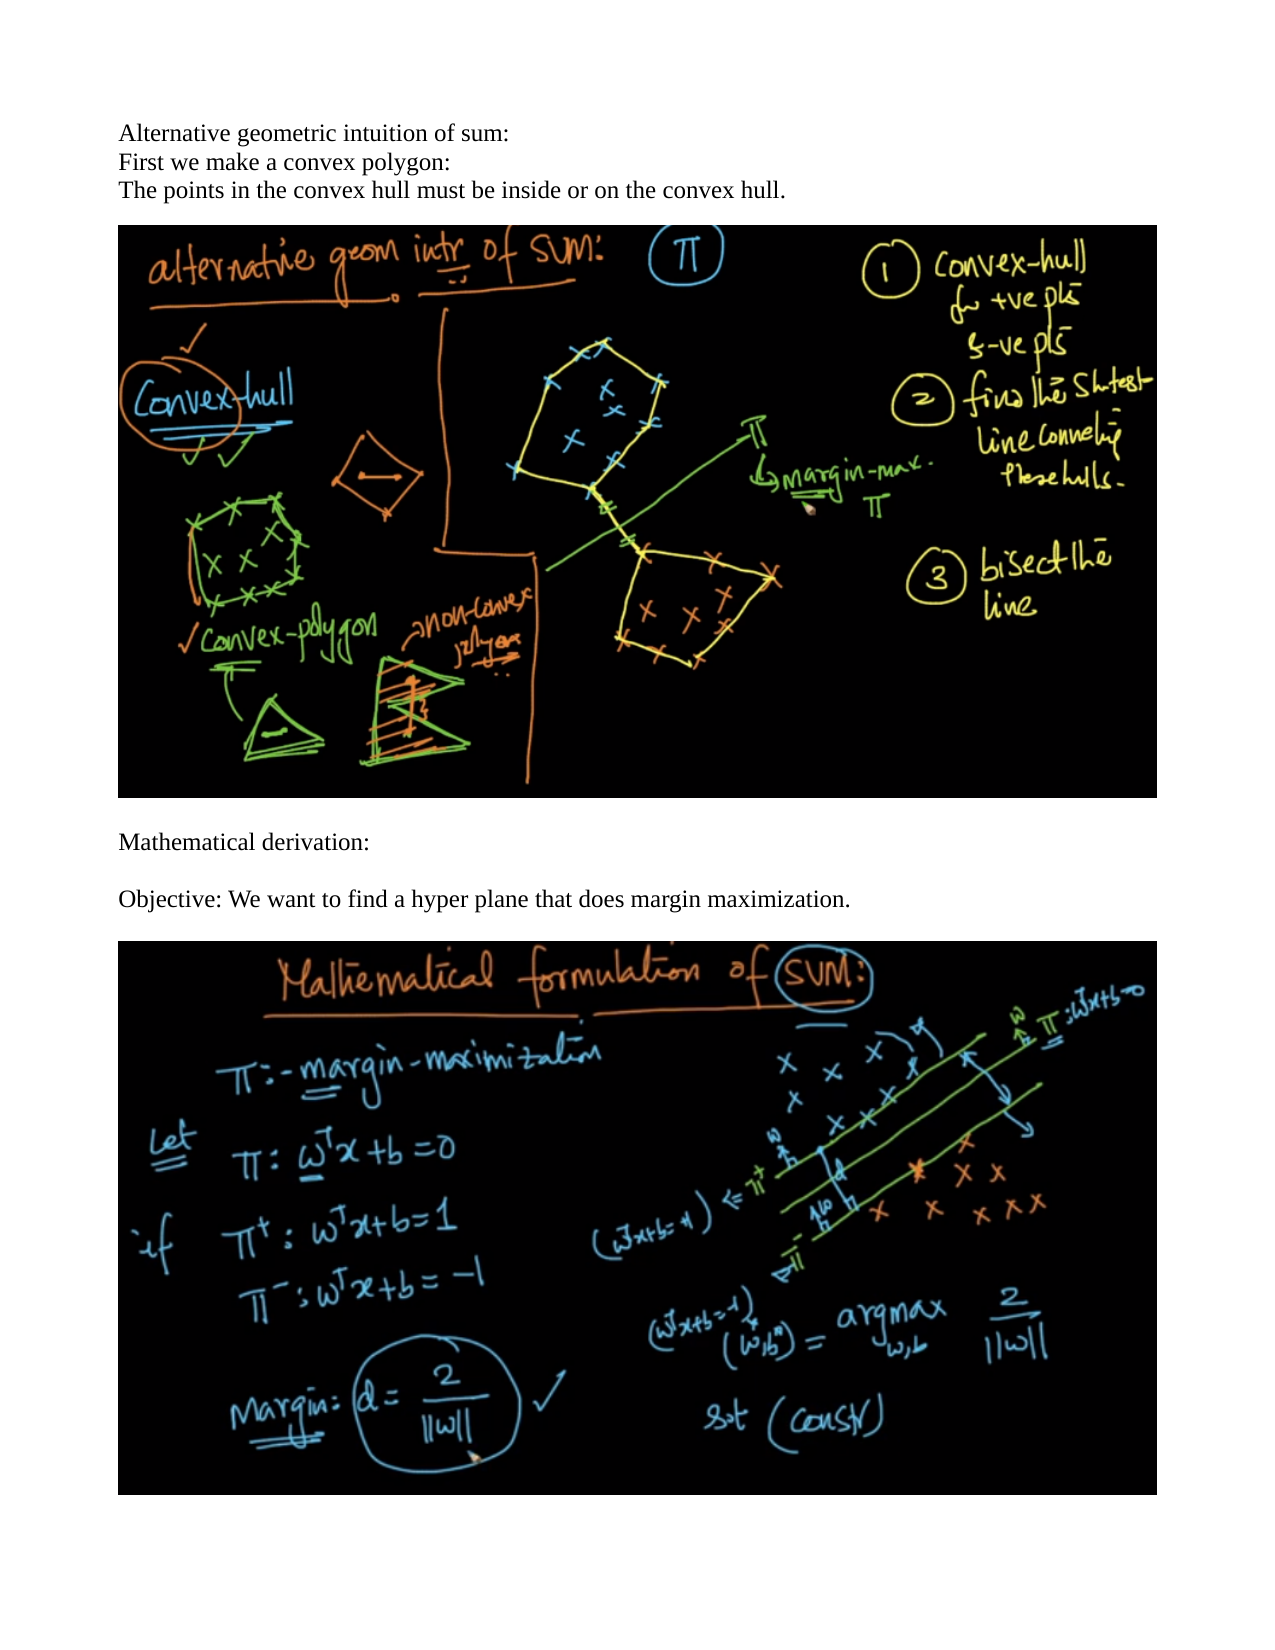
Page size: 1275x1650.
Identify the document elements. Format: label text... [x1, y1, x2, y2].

picture [118, 941, 1157, 1495]
text First we make a convex polygon: [118, 147, 1157, 176]
text Alternative geometric intuition of sum: [118, 118, 1157, 147]
text Mathematical derivation: [118, 827, 1157, 856]
picture [118, 225, 1157, 798]
text Objective: We want to find a hyper plane that does margin maximization. [118, 884, 1157, 913]
text The points in the convex hull must be inside or on the convex hull. [118, 176, 1157, 204]
